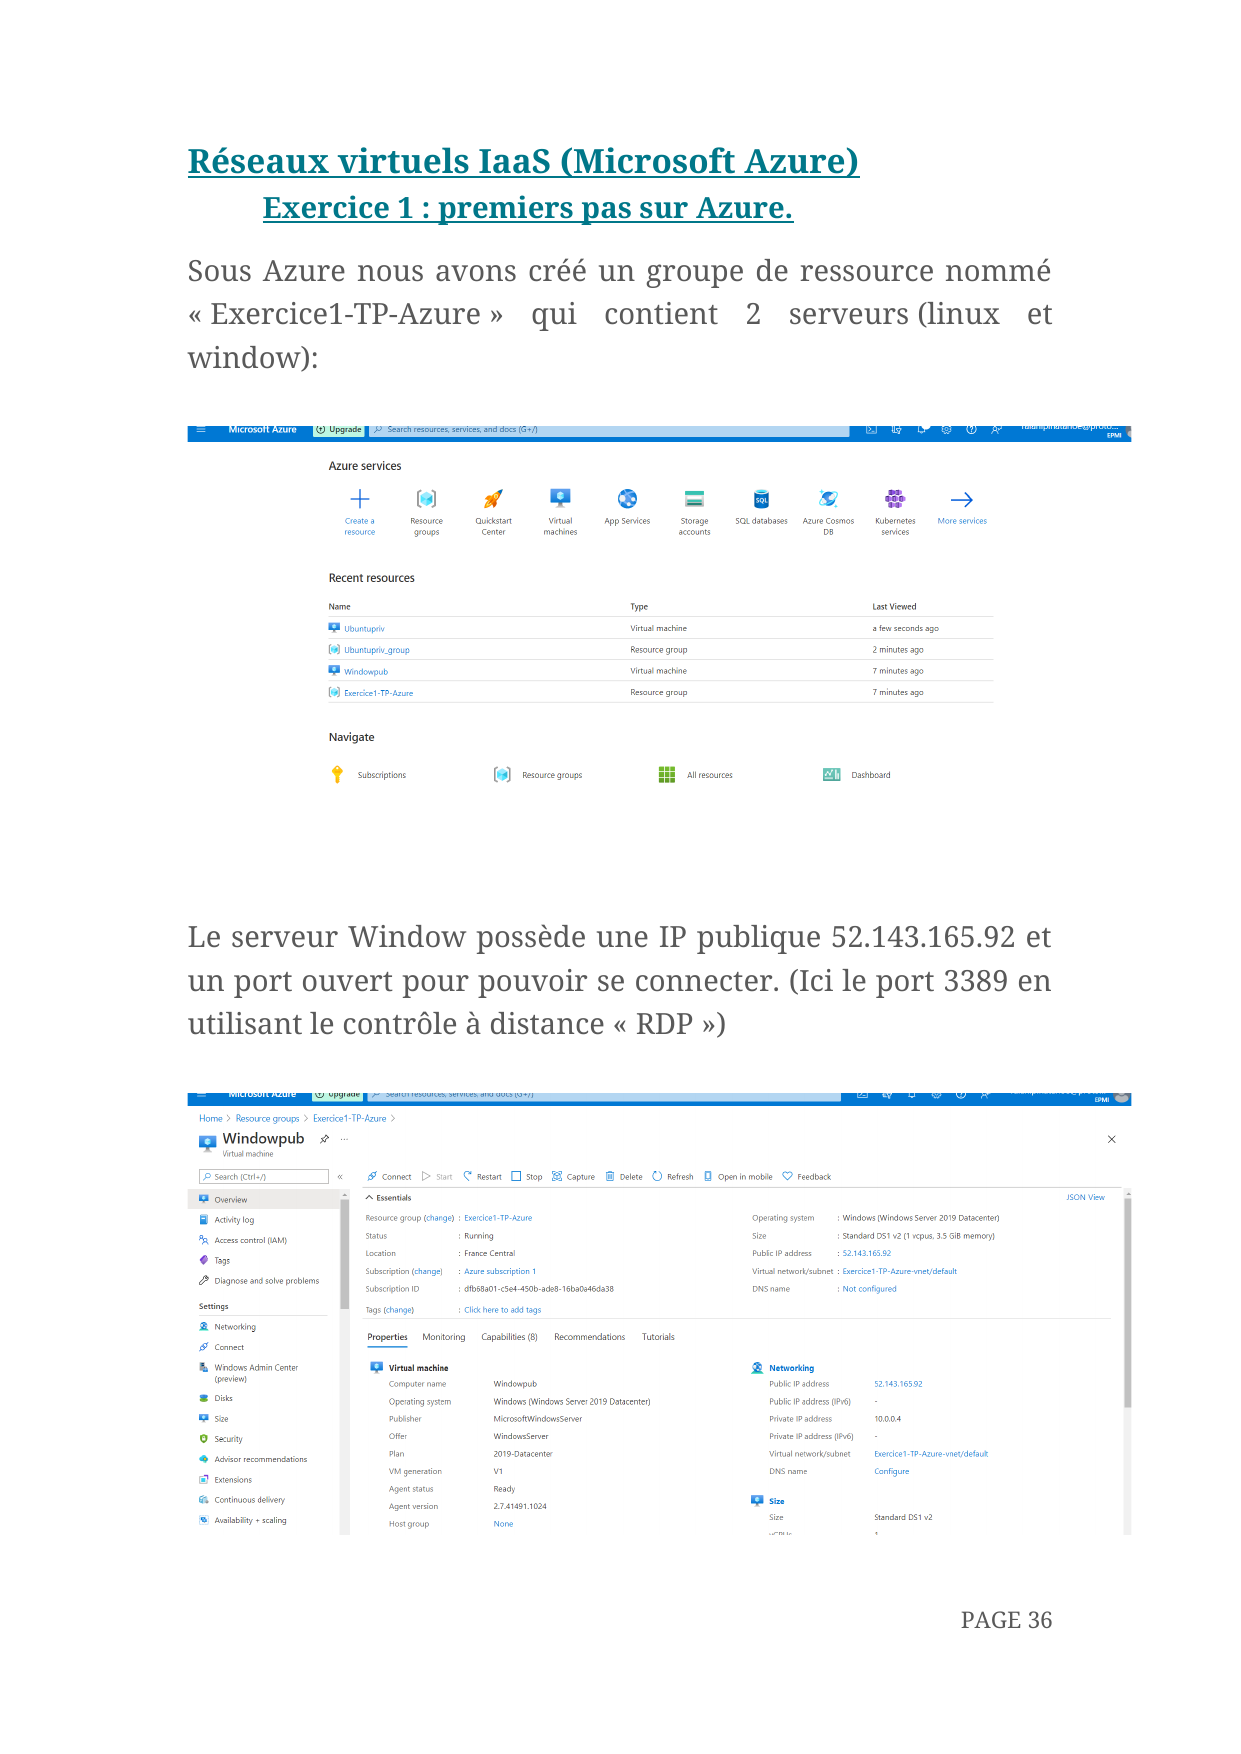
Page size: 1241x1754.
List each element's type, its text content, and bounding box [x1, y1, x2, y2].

subtitle Exercice 1 : premiers pas sur Azure. [187, 187, 1053, 227]
text Le serveur Window possède une IP publique 52.143.165.92 et un port ouvert pour pouvoir se connecter. (Ici le port 3389 en utilisant le contrôle à distance « RDP ») [187, 916, 1053, 1043]
subtitle Réseaux virtuels IaaS (Microsoft Azure) [187, 137, 1053, 183]
text Sous Azure nous avons créé un groupe de ressource nommé « Exercice1-TP-Azure » qui contient 2 serveurs (linux et window): [187, 250, 1053, 377]
